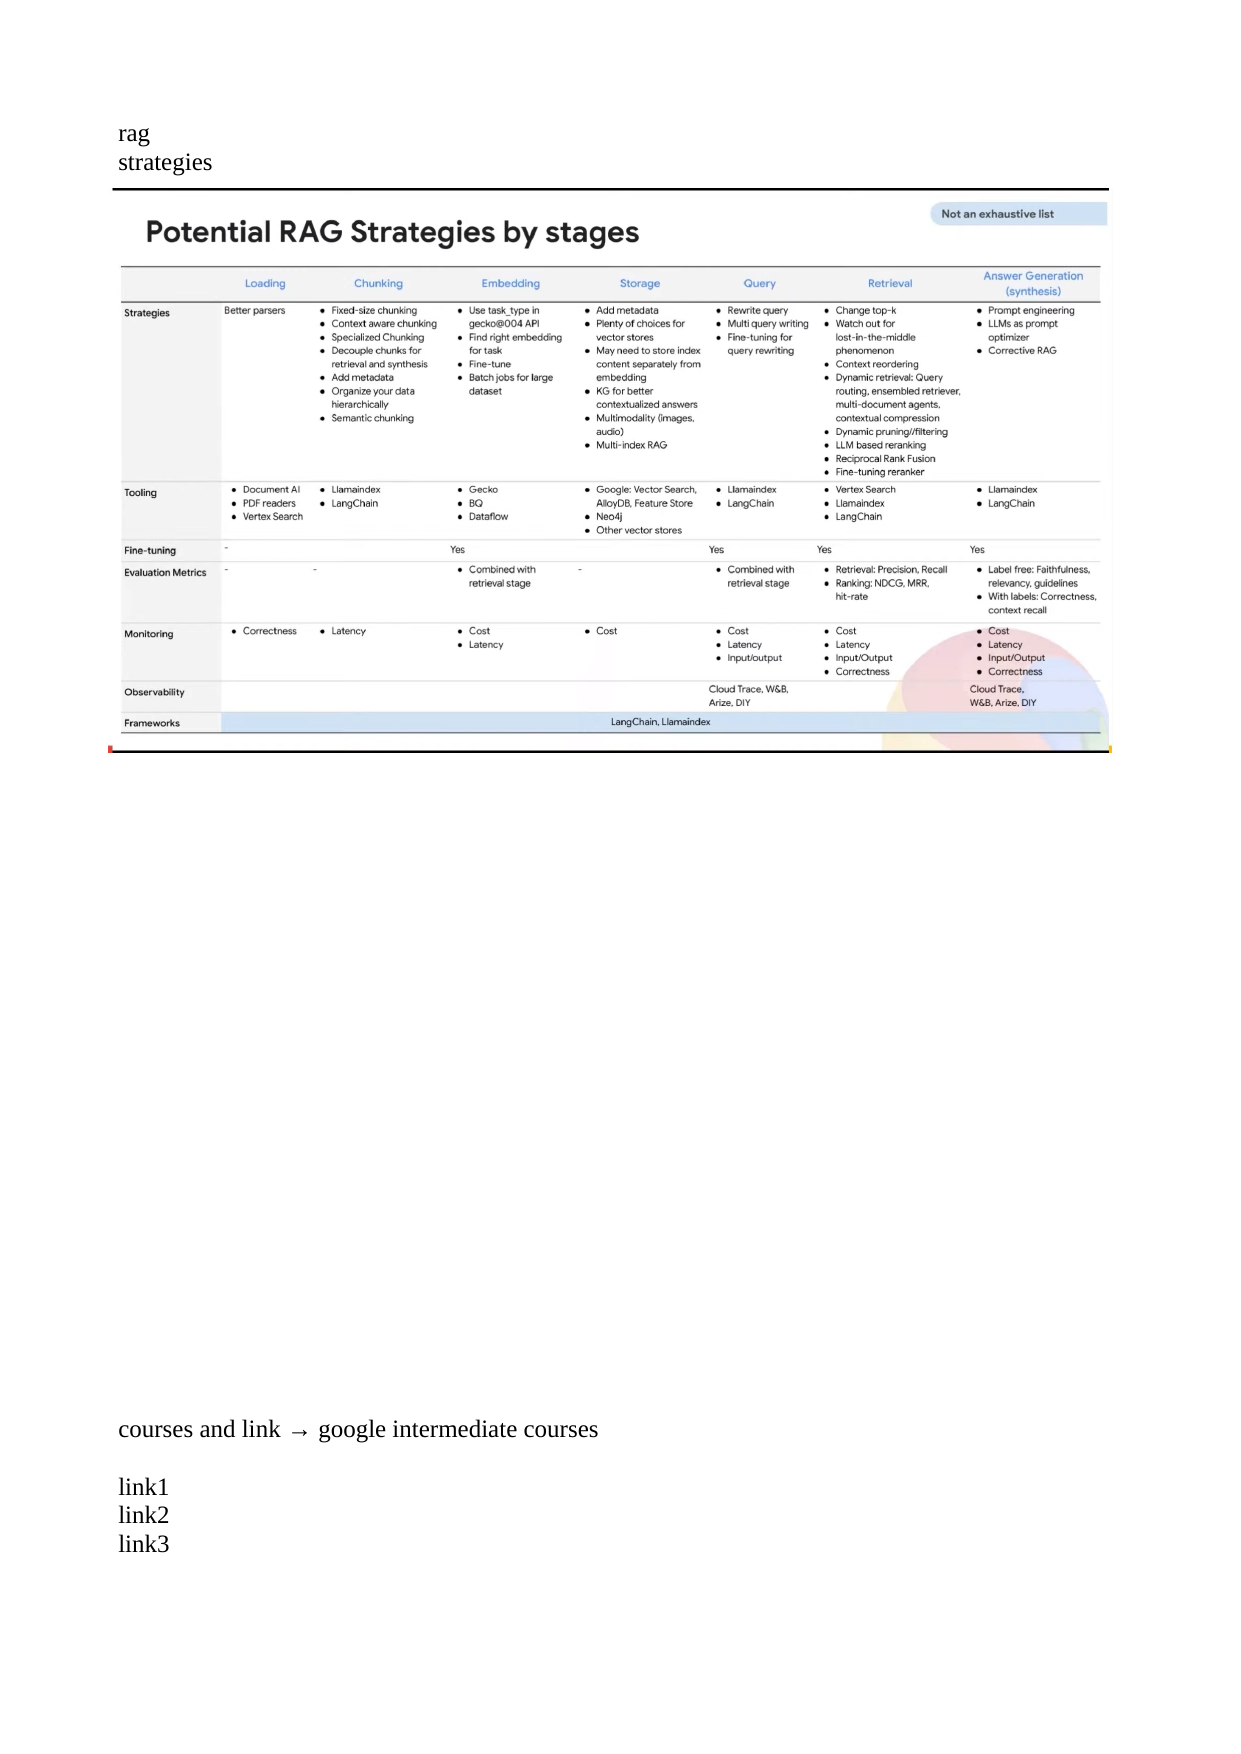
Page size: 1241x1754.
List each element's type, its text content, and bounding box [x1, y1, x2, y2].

text rag strategies [118, 118, 1122, 810]
text courses and link → google intermediate courses link1 link2 link3 [118, 1414, 1122, 1558]
picture [108, 188, 1113, 753]
